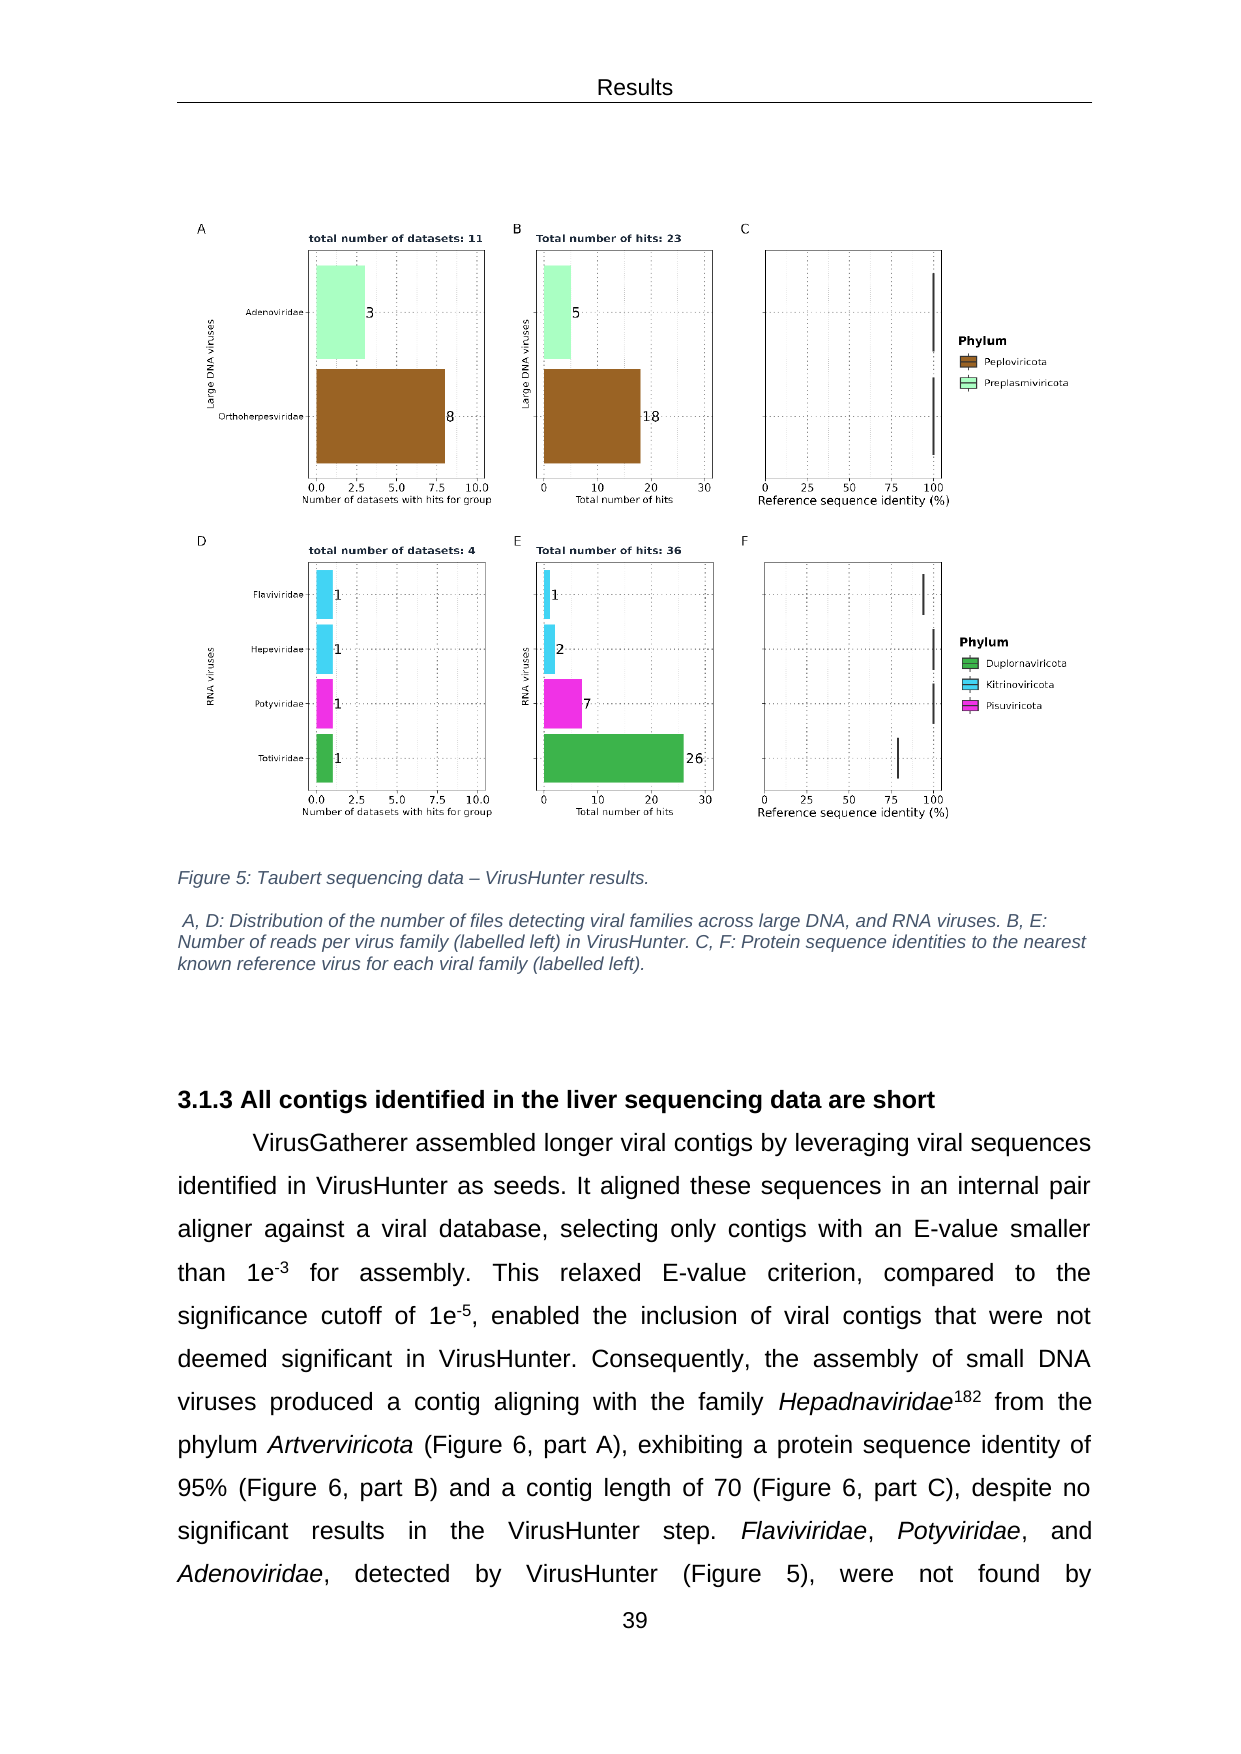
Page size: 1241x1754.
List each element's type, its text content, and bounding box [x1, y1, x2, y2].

subtitle 3.1.3 All contigs identified in the liver sequencing data are short [177, 1085, 1092, 1114]
text Figure 5: Taubert sequencing data – VirusHunter results. [177, 867, 1092, 888]
text VirusGatherer assembled longer viral contigs by leveraging viral sequences identified in VirusHunter as seeds. It aligned these sequences in an internal pair aligner against a viral database, selecting only contigs with an E-value smaller than 1e-3 for assembly. This relaxed E-value criterion, compared to the significance cutoff of 1e-5, enabled the inclusion of viral contigs that were not deemed significant in VirusHunter. Consequently, the assembly of small DNA viruses produced a contig aligning with the family Hepadnaviridae182 from the phylum Artverviricota (Figure 6, part A), exhibiting a protein sequence identity of 95% (Figure 6, part B) and a contig length of 70 (Figure 6, part C), despite no significant results in the VirusHunter step. Flaviviridae, Potyviridae, and Adenoviridae, detected by VirusHunter (Figure 5), were not found by [177, 1128, 1092, 1588]
text A, D: Distribution of the number of files detecting viral families across large DNA, and RNA viruses. B, E: Number of reads per virus family (labelled left) in VirusHunter. C, F: Protein sequence identities to the nearest known reference virus for each viral family (labelled left). [177, 909, 1092, 974]
